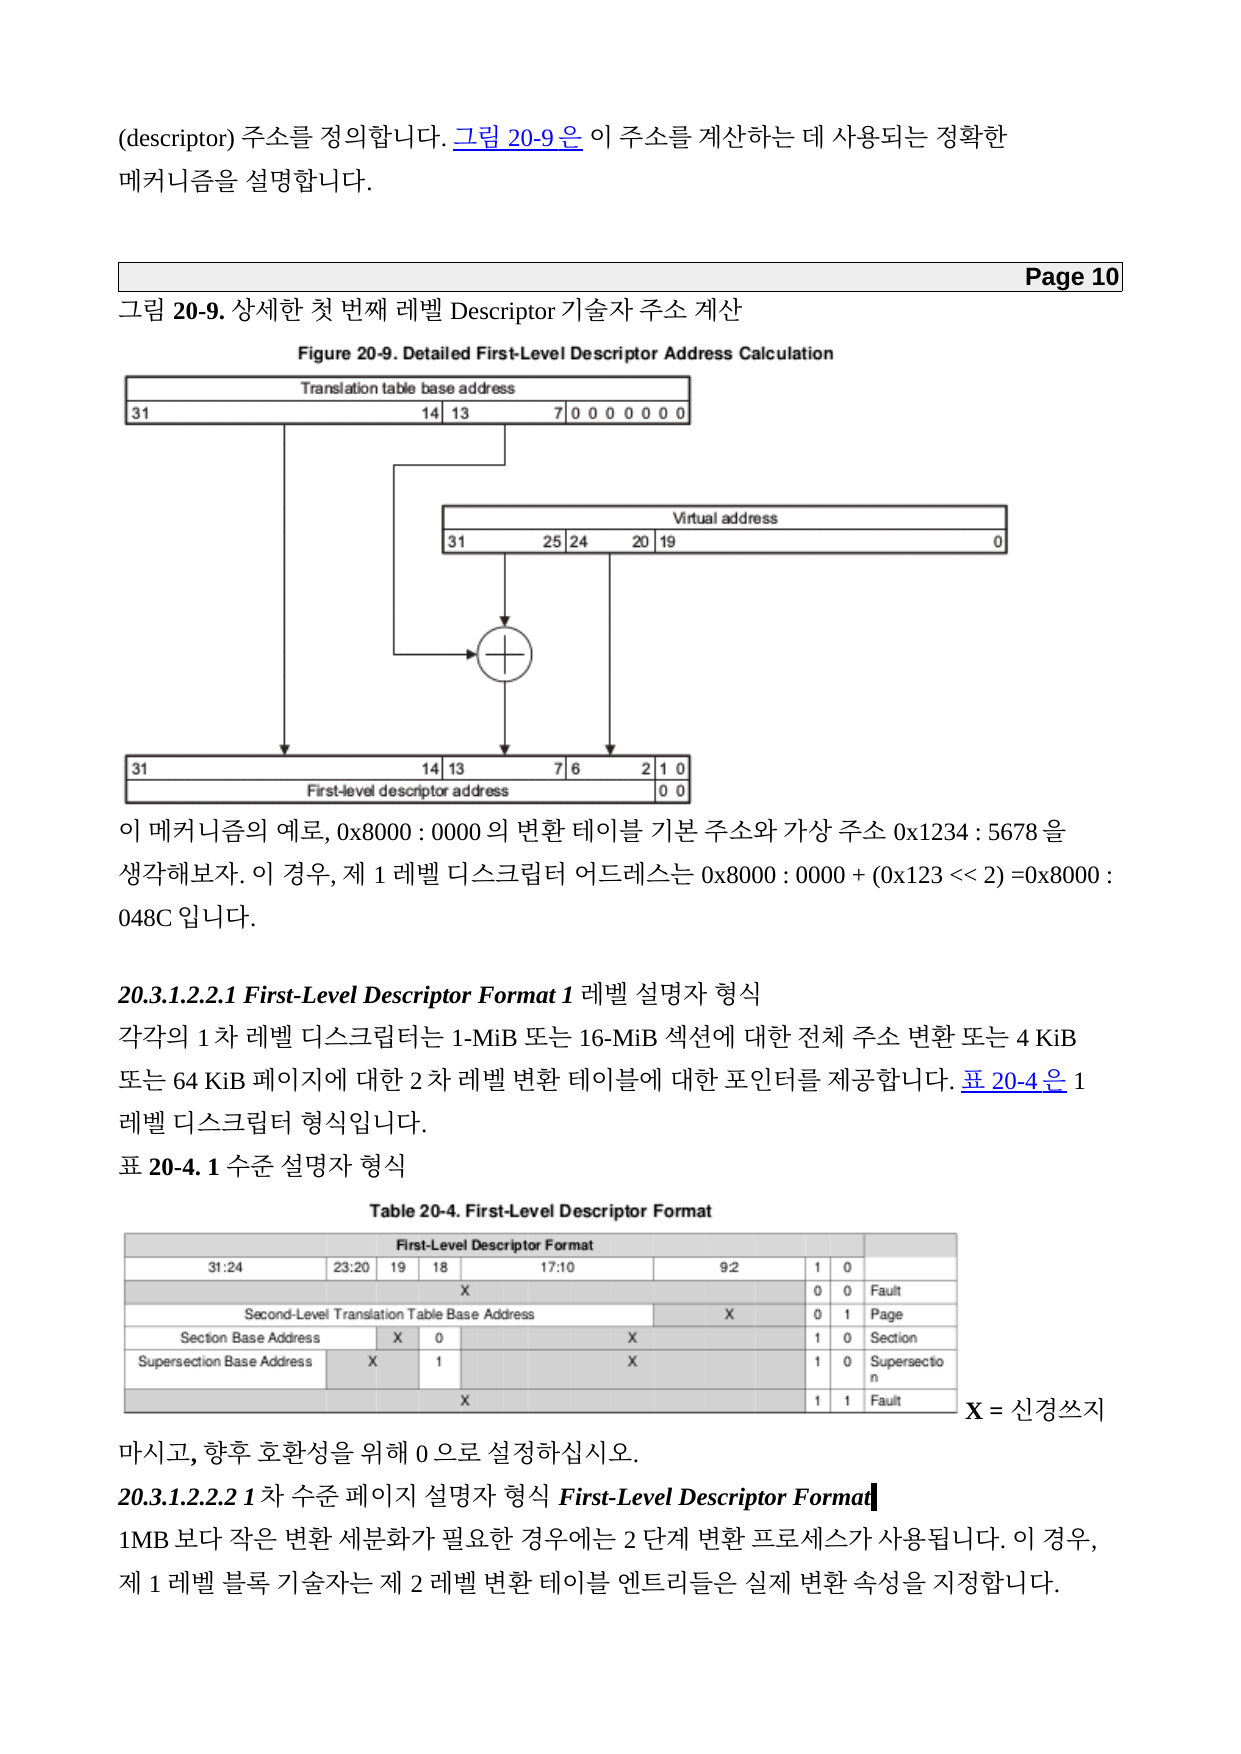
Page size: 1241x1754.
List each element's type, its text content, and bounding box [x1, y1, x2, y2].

text 1MB보다 작은 변환 세분화가 필요한 경우에는 2 단계 변환 프로세스가 사용됩니다. 이 경우, 제 1 레벨 블록 기술자는 제 2 레벨 변환 테이블 엔트리들은 실제 변환 속성을 지정합니다. [118, 1520, 1122, 1599]
text 20.3.1.2.2.1 First-Level Descriptor Format 1 레벨 설명자 형식 [118, 974, 1122, 1010]
text 각각의 1차 레벨 디스크립터는 1-MiB 또는 16-MiB 섹션에 대한 전체 주소 변환 또는 4 KiB 또는 64 KiB 페이지에 대한 2차 레벨 변환 테이블에 대한 포인터를 제공합니다. 표 20-4은 1 레벨 디스크립터 형식입니다. [118, 1017, 1122, 1139]
text 20.3.1.2.2.2 1차 수준 페이지 설명자 형식 First-Level Descriptor Format [118, 1477, 1122, 1513]
text 이 메커니즘의 예로, 0x8000 : 0000의 변환 테이블 기본 주소와 가상 주소 0x1234 : 5678을 생각해보자. 이 경우, 제 1 레벨 디스크립터 어드레스는 0x8000 : 0000 + (0x123 << 2) =0x8000 : 048C입니다. [118, 811, 1122, 933]
text (descriptor) 주소를 정의합니다. 그림 20-9은 이 주소를 계산하는 데 사용되는 정확한 메커니즘을 설명합니다. [118, 118, 1122, 197]
text X = 신경쓰지 마시고, 향후 호환성을 위해 0으로 설정하십시오. [118, 1190, 1122, 1470]
text 그림 20-9. 상세한 첫 번째 레벨 Descriptor기술자 주소 계산 [118, 292, 1122, 327]
text 표 20-4. 1 수준 설명자 형식 [118, 1147, 1122, 1183]
table_header Page 10 [119, 263, 1122, 291]
